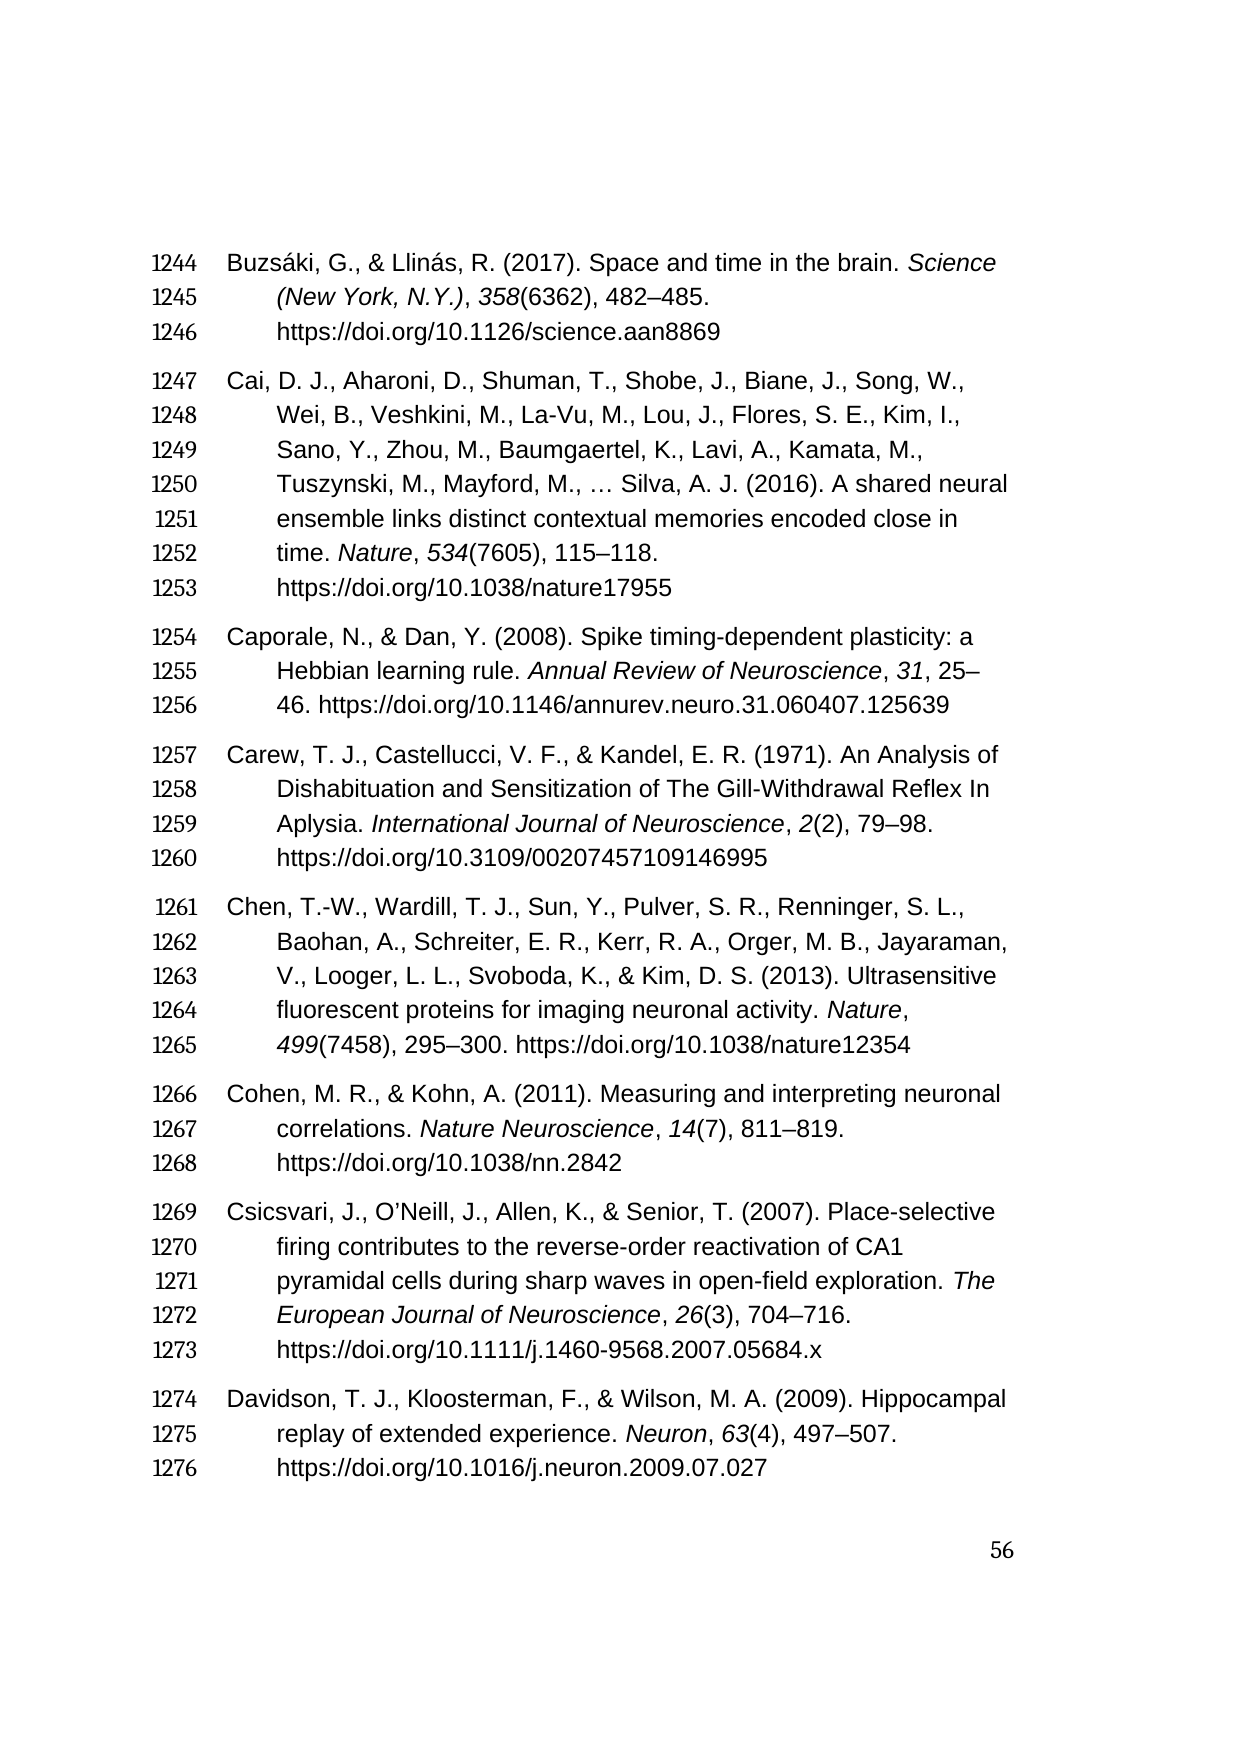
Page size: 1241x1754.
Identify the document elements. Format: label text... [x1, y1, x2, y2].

text Cai, D. J., Aharoni, D., Shuman, T., Shobe, J., Biane, J., Song, W., Wei, B., Veshkini, M., La-Vu, M., Lou, J., Flores, S. E., Kim, I., Sano, Y., Zhou, M., Baumgaertel, K., Lavi, A., Kamata, M., Tuszynski, M., Mayford, M., … Silva, A. J. (2016). A shared neural ensemble links distinct contextual memories encoded close in time. Nature, 534(7605), 115–118. https://doi.org/10.1038/nature17955 [226, 366, 1014, 601]
text Chen, T.-W., Wardill, T. J., Sun, Y., Pulver, S. R., Renninger, S. L., Baohan, A., Schreiter, E. R., Kerr, R. A., Orger, M. B., Jayaraman, V., Looger, L. L., Svoboda, K., & Kim, D. S. (2013). Ultrasensitive fluorescent proteins for imaging neuronal activity. Nature, 499(7458), 295–300. https://doi.org/10.1038/nature12354 [226, 892, 1014, 1059]
text Davidson, T. J., Kloosterman, F., & Wilson, M. A. (2009). Hippocampal replay of extended experience. Neuron, 63(4), 497–507. https://doi.org/10.1016/j.neuron.2009.07.027 [226, 1384, 1014, 1482]
text Caporale, N., & Dan, Y. (2008). Spike timing-dependent plasticity: a Hebbian learning rule. Annual Review of Neuroscience, 31, 25–46. https://doi.org/10.1146/annurev.neuro.31.060407.125639 [226, 622, 1014, 719]
text Cohen, M. R., & Kohn, A. (2011). Measuring and interpreting neuronal correlations. Nature Neuroscience, 14(7), 811–819. https://doi.org/10.1038/nn.2842 [226, 1079, 1014, 1177]
text Csicsvari, J., O’Neill, J., Allen, K., & Senior, T. (2007). Place-selective firing contributes to the reverse-order reactivation of CA1 pyramidal cells during sharp waves in open-field exploration. The European Journal of Neuroscience, 26(3), 704–716. https://doi.org/10.1111/j.1460-9568.2007.05684.x [226, 1197, 1014, 1364]
text Carew, T. J., Castellucci, V. F., & Kandel, E. R. (1971). An Analysis of Dishabituation and Sensitization of The Gill-Withdrawal Reflex In Aplysia. International Journal of Neuroscience, 2(2), 79–98. https://doi.org/10.3109/00207457109146995 [226, 739, 1014, 872]
text Buzsáki, G., & Llinás, R. (2017). Space and time in the brain. Science (New York, N.Y.), 358(6362), 482–485. https://doi.org/10.1126/science.aan8869 [226, 248, 1014, 345]
